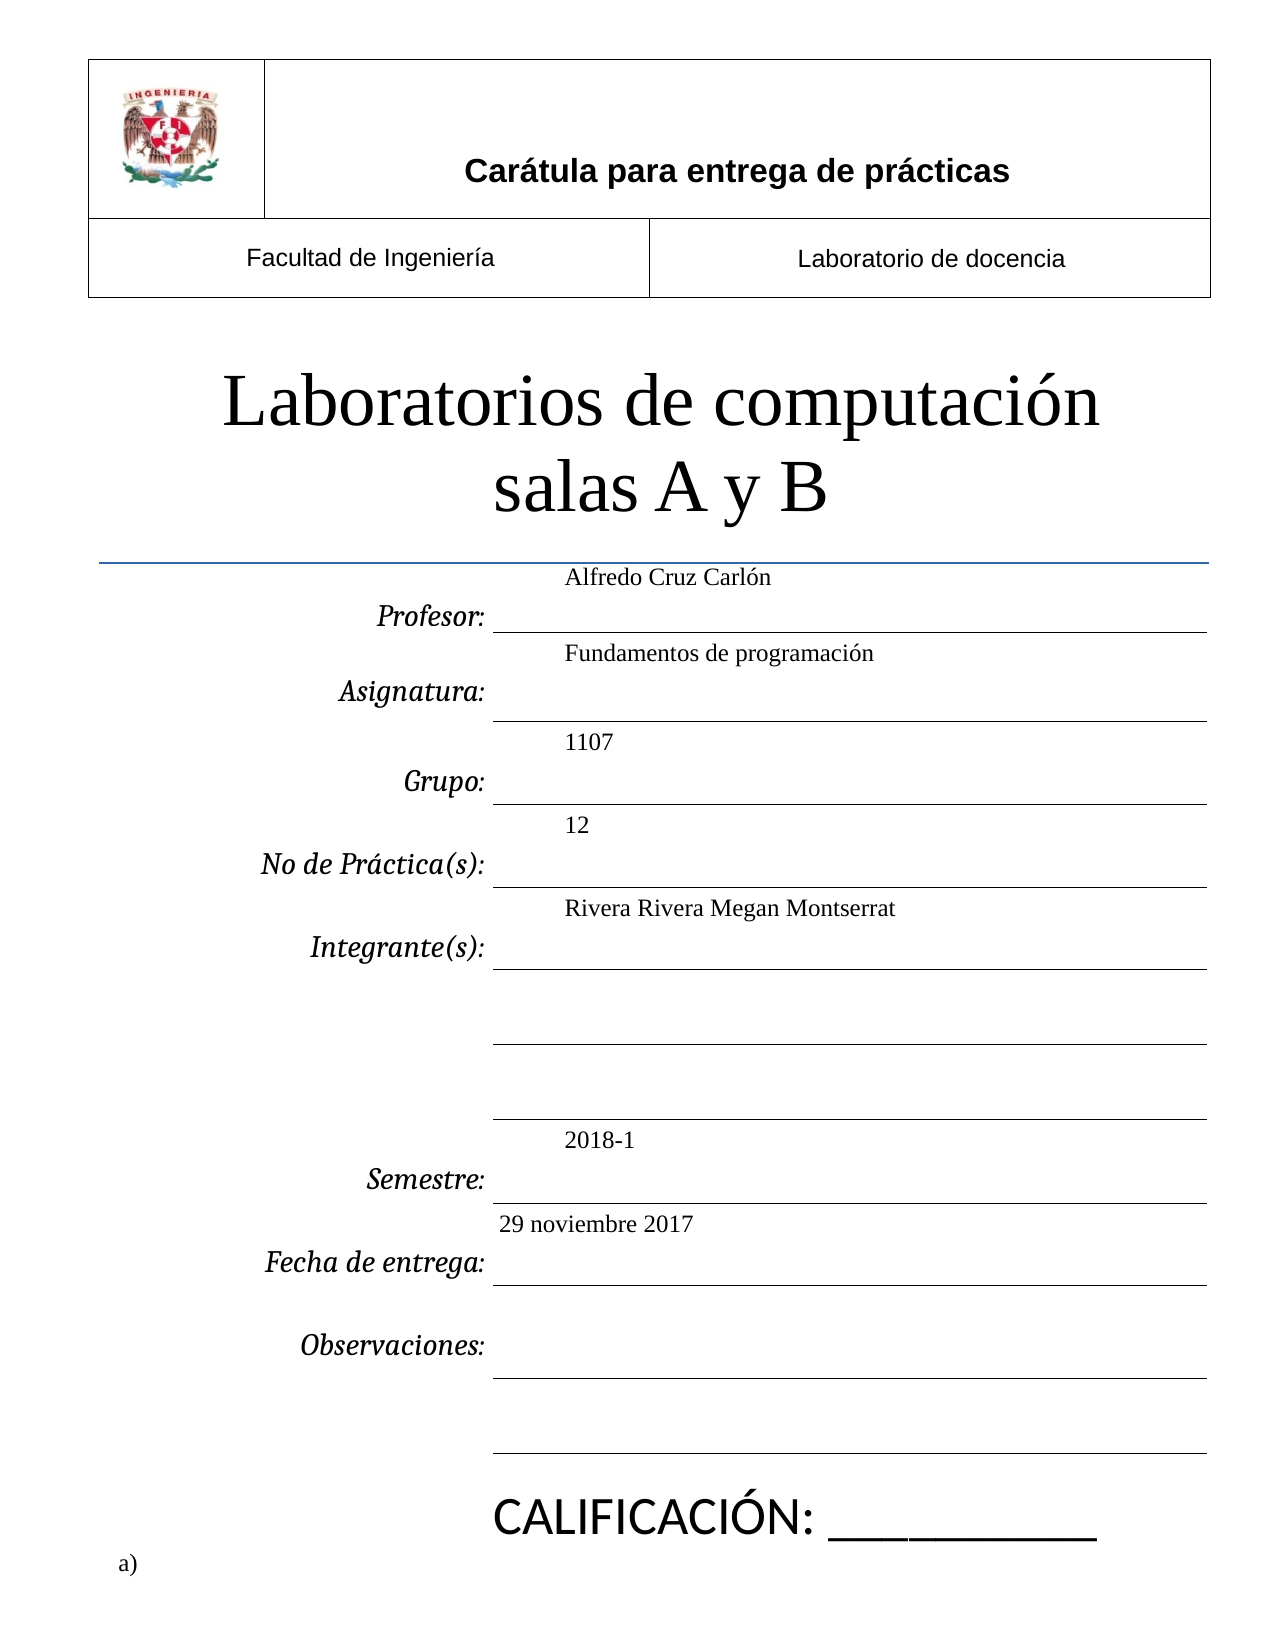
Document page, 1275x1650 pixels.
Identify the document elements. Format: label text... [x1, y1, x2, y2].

table_cell [493, 970, 1207, 1044]
table_cell Laboratorio de docencia [650, 219, 1210, 297]
text salas A y B [118, 441, 1205, 528]
table_cell Asignatura: [118, 631, 493, 721]
table_header [89, 60, 264, 217]
table_cell Fecha de entrega: [118, 1203, 493, 1285]
table_cell Facultad de Ingeniería [89, 219, 649, 297]
table_cell [118, 1044, 493, 1119]
table_cell Observaciones: [118, 1285, 493, 1378]
table_cell 29 noviembre 2017 [493, 1204, 1207, 1285]
table_header Alfredo Cruz Carlón [493, 564, 1207, 631]
table_cell Grupo: [118, 721, 493, 804]
text CALIFICACIÓN: __________ [118, 1482, 1205, 1548]
table_cell [493, 1286, 1207, 1378]
table_cell [493, 1045, 1207, 1119]
table_header Profesor: [118, 564, 493, 631]
table_cell Fundamentos de programación [493, 633, 1207, 721]
table_header [493, 556, 1207, 562]
table_cell 2018-1 [493, 1120, 1207, 1202]
table_cell Semestre: [118, 1119, 493, 1202]
table_cell [118, 1378, 493, 1453]
table_cell Rivera Rivera Megan Montserrat [493, 888, 1207, 969]
table_cell 12 [493, 805, 1207, 887]
table_cell [118, 969, 493, 1044]
text a) [118, 1548, 1205, 1577]
table_cell Integrante(s): [118, 887, 493, 969]
text Laboratorios de computación [118, 355, 1205, 441]
table_cell [493, 1379, 1207, 1453]
table_cell 1107 [493, 722, 1207, 804]
table_header Carátula para entrega de prácticas [265, 60, 1210, 217]
table_cell No de Práctica(s): [118, 804, 493, 887]
table_header [118, 556, 493, 562]
